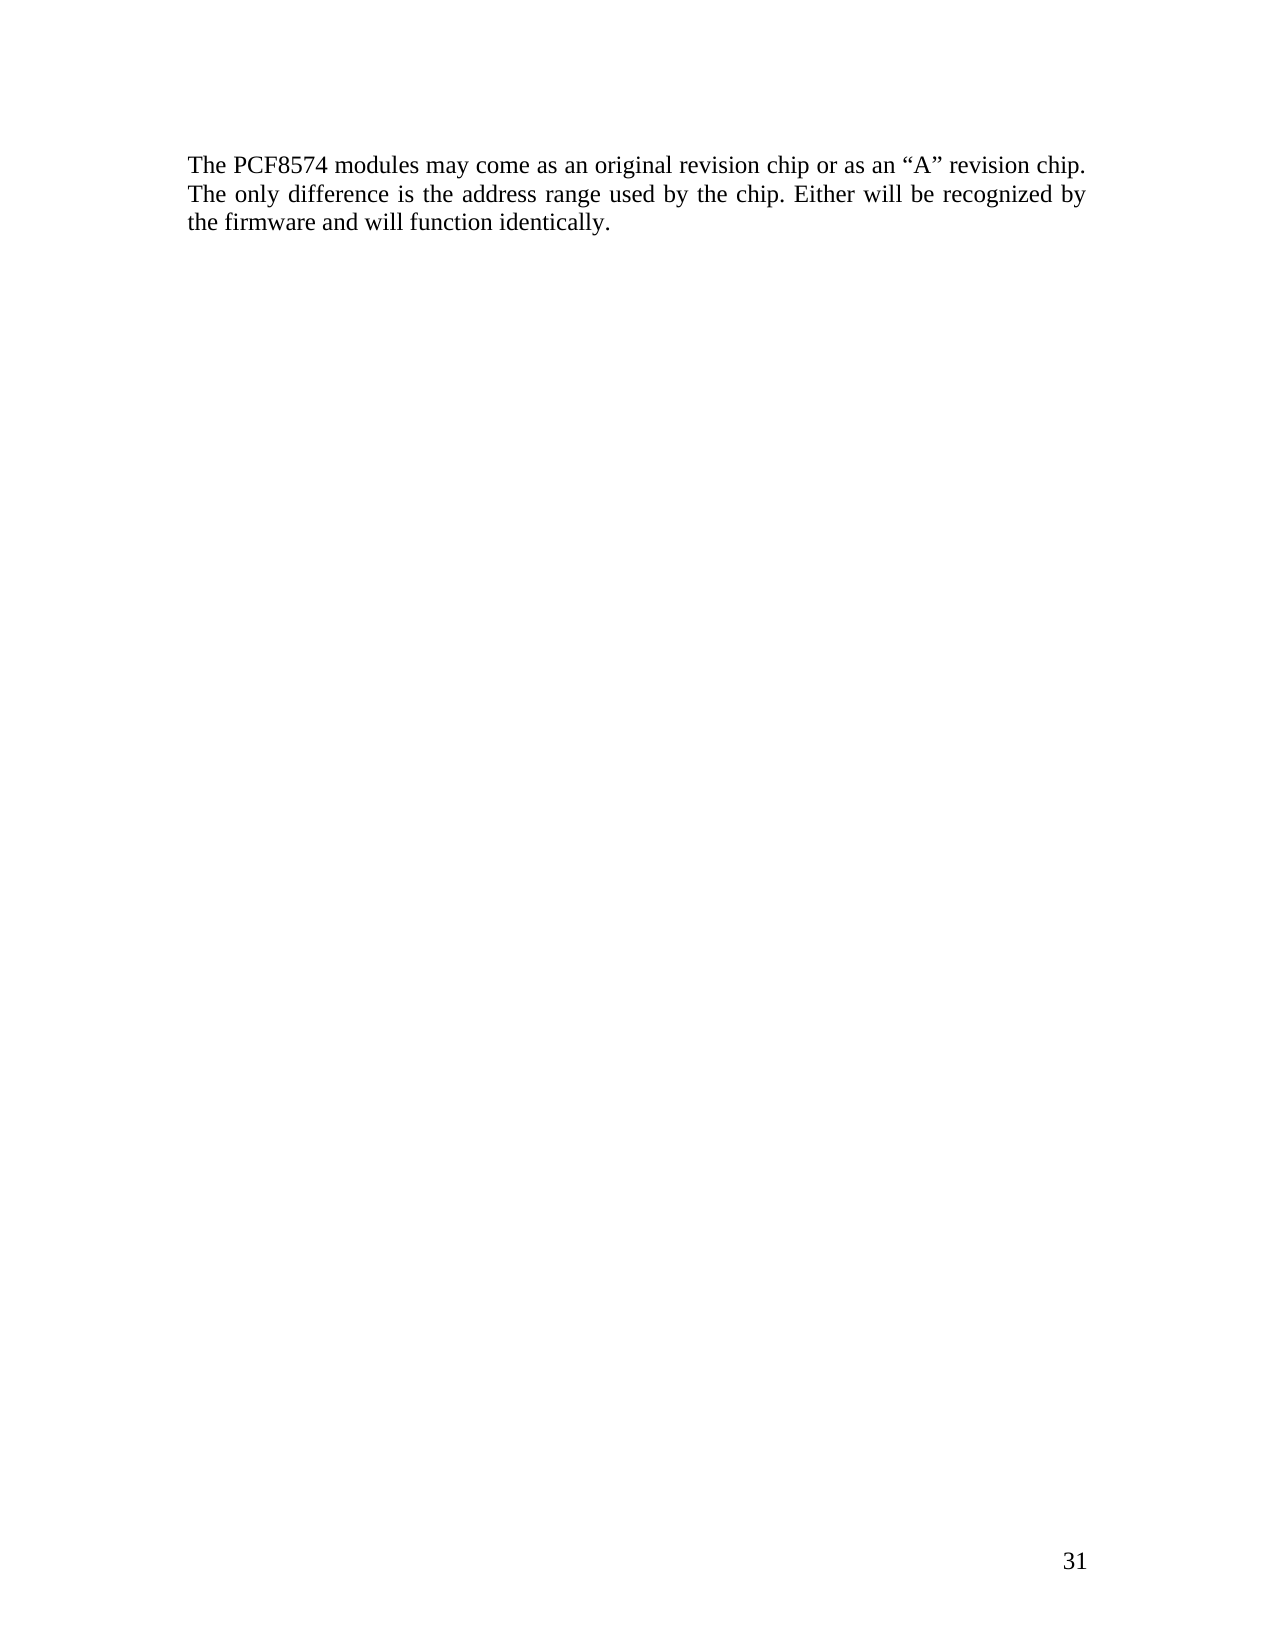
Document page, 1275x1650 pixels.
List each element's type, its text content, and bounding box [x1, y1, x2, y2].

text The PCF8574 modules may come as an original revision chip or as an “A” revision chip. The only difference is the address range used by the chip. Either will be recognized by the firmware and will function identically. [187, 150, 1087, 236]
